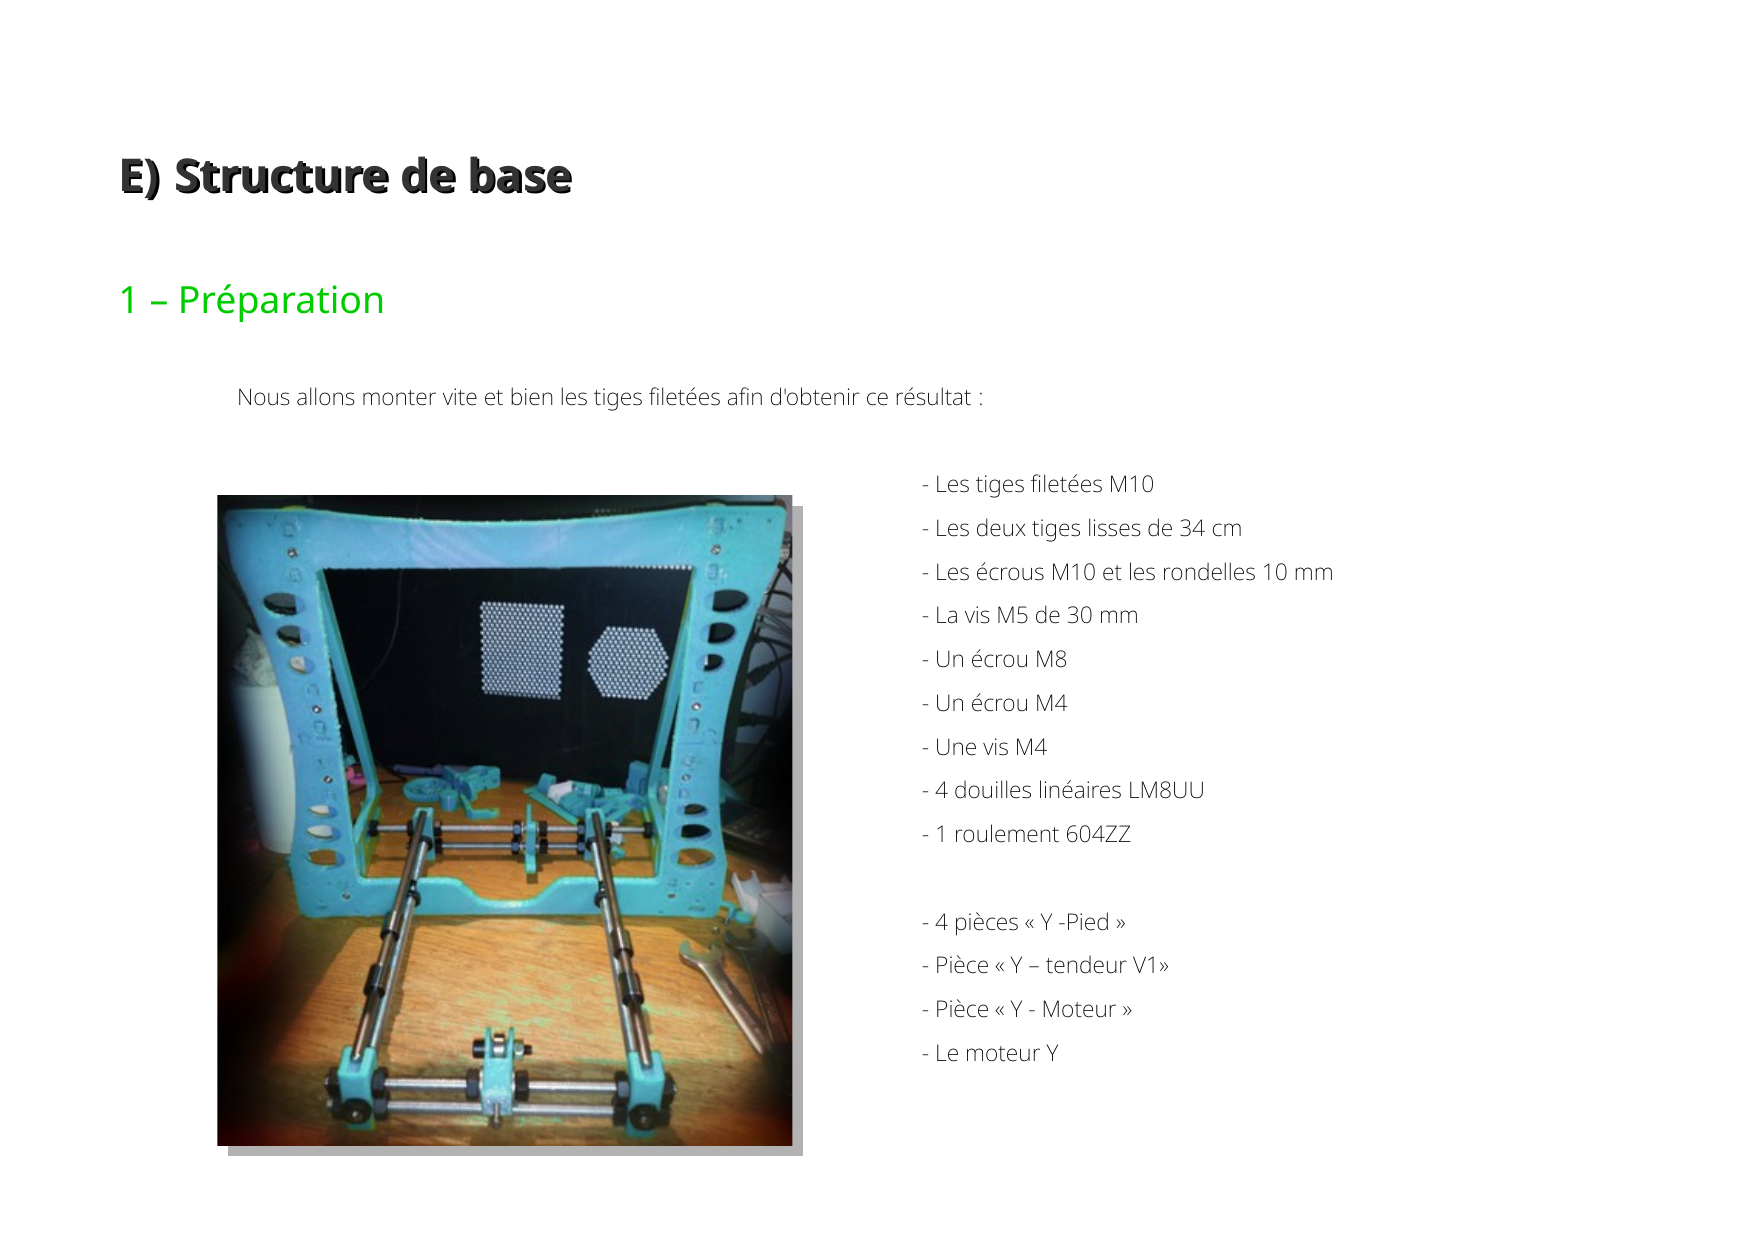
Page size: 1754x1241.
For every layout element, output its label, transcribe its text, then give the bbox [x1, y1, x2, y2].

text [118, 818, 217, 849]
text - Pièce « Y – tendeur V1» [803, 949, 1636, 981]
text Nous allons monter vite et bien les tiges filetées afin d'obtenir ce résultat : [118, 381, 1636, 412]
text [118, 1037, 217, 1068]
text - Le moteur Y [803, 1037, 1636, 1068]
text [118, 774, 217, 806]
text - Un écrou M8 [803, 643, 1636, 674]
text - 4 douilles linéaires LM8UU [803, 774, 1636, 806]
text - La vis M5 de 30 mm [803, 599, 1636, 631]
text [118, 512, 217, 543]
text [118, 687, 217, 718]
text [118, 993, 217, 1024]
text - 4 pièces « Y -Pied » [803, 906, 1636, 937]
text - 1 roulement 604ZZ [803, 818, 1636, 849]
text [118, 556, 217, 587]
text - Pièce « Y - Moteur » [803, 993, 1636, 1024]
text [118, 906, 217, 937]
text - Une vis M4 [803, 731, 1636, 762]
text [118, 643, 217, 674]
text [118, 731, 217, 762]
text [118, 599, 217, 631]
text - Les écrous M10 et les rondelles 10 mm [803, 556, 1636, 587]
text - Un écrou M4 [803, 687, 1636, 718]
subtitle 1 – Préparation [118, 273, 1636, 324]
text [118, 949, 217, 981]
text - Les tiges filetées M10 [118, 468, 1636, 499]
picture [217, 495, 793, 1146]
text - Les deux tiges lisses de 34 cm [803, 512, 1636, 543]
subtitle Structure de base [118, 143, 1636, 205]
